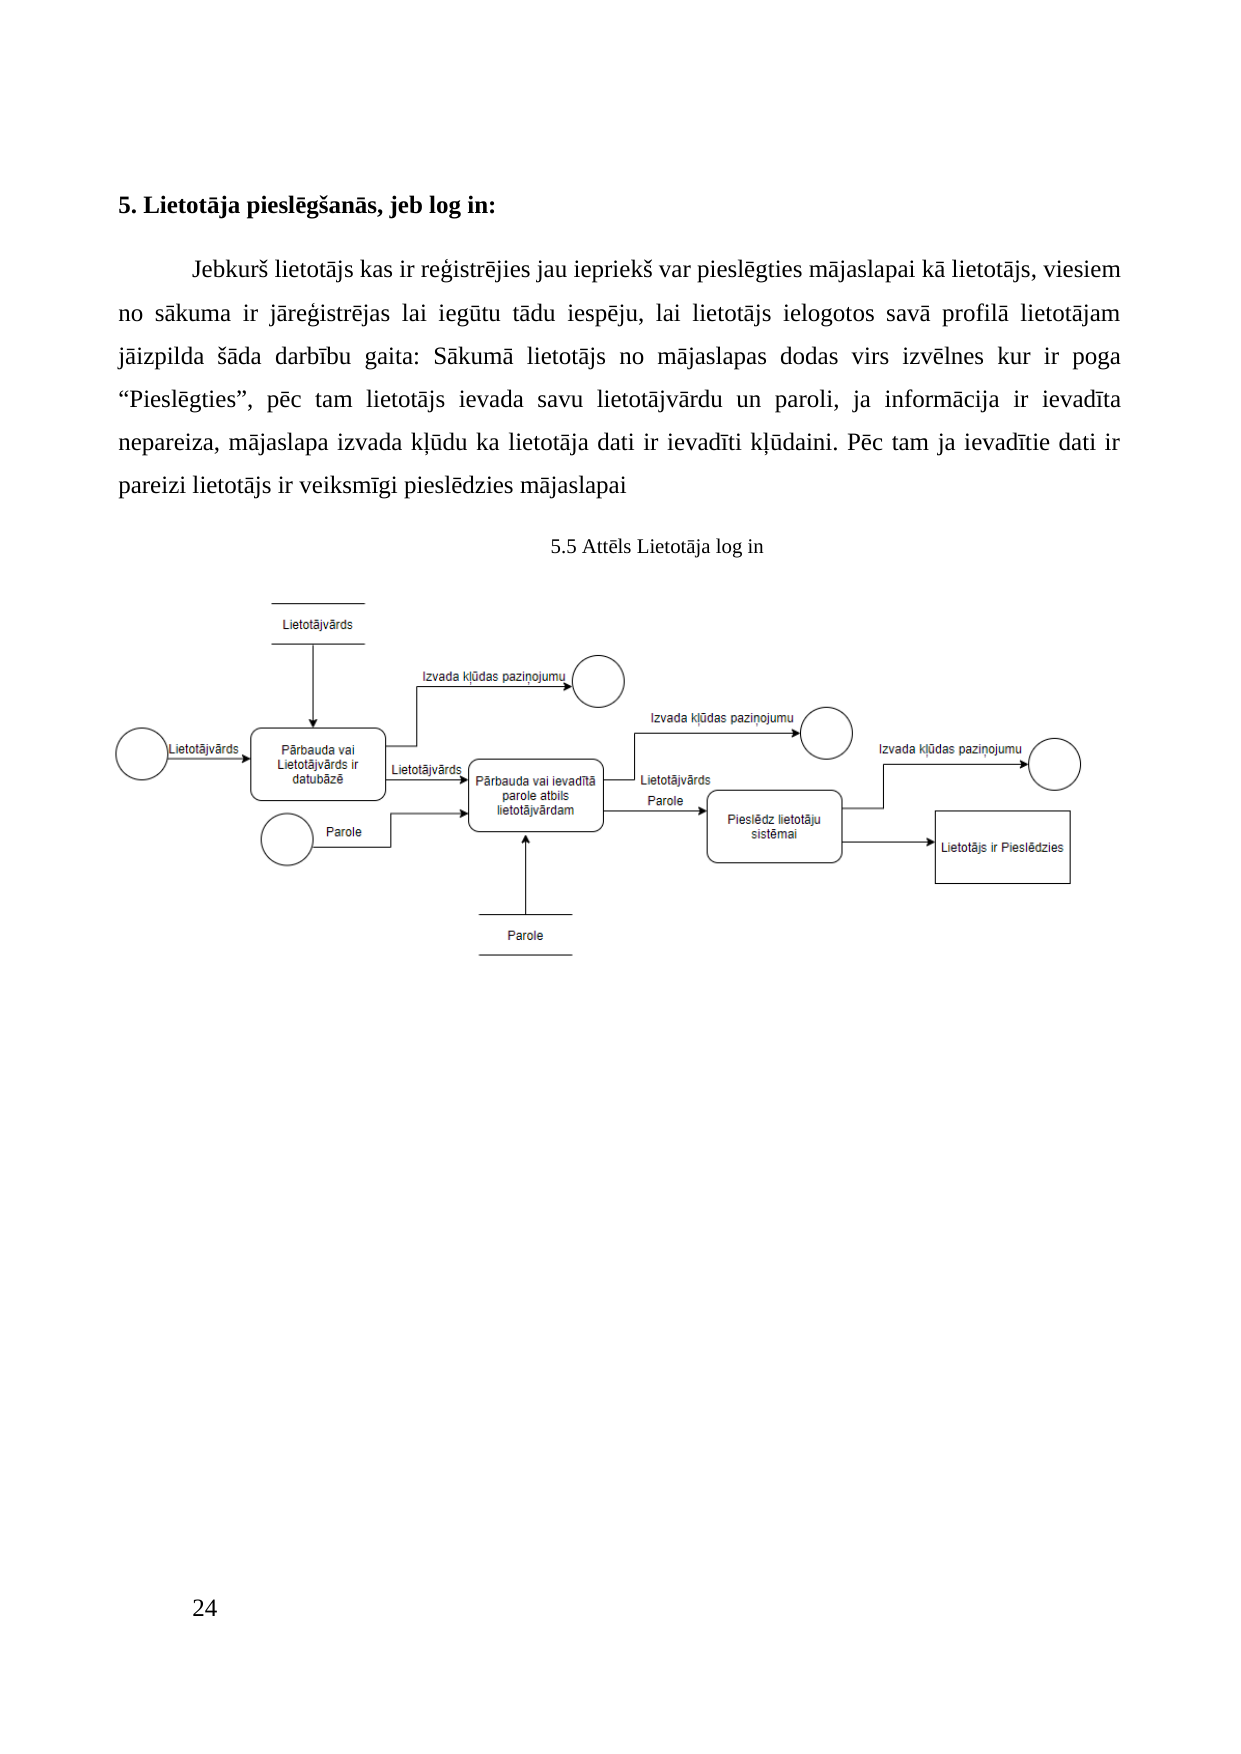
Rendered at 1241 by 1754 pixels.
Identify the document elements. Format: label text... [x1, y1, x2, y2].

text Jebkurš lietotājs kas ir reģistrējies jau iepriekš var pieslēgties mājaslapai kā lietotājs, viesiem no sākuma ir jāreģistrējas lai iegūtu tādu iespēju, lai lietotājs ielogotos savā profilā lietotājam jāizpilda šāda darbību gaita: Sākumā lietotājs no mājaslapas dodas virs izvēlnes kur ir poga “Pieslēgties”, pēc tam lietotājs ievada savu lietotājvārdu un paroli, ja informācija ir ievadīta nepareiza, mājaslapa izvada kļūdu ka lietotāja dati ir ievadīti kļūdaini. Pēc tam ja ievadītie dati ir pareizi lietotājs ir veiksmīgi pieslēdzies mājaslapai [118, 254, 1122, 499]
text 5.5 Attēls Lietotāja log in [118, 534, 1122, 558]
picture [102, 570, 1107, 968]
text 5. Lietotāja pieslēgšanās, jeb log in: [118, 191, 1122, 219]
